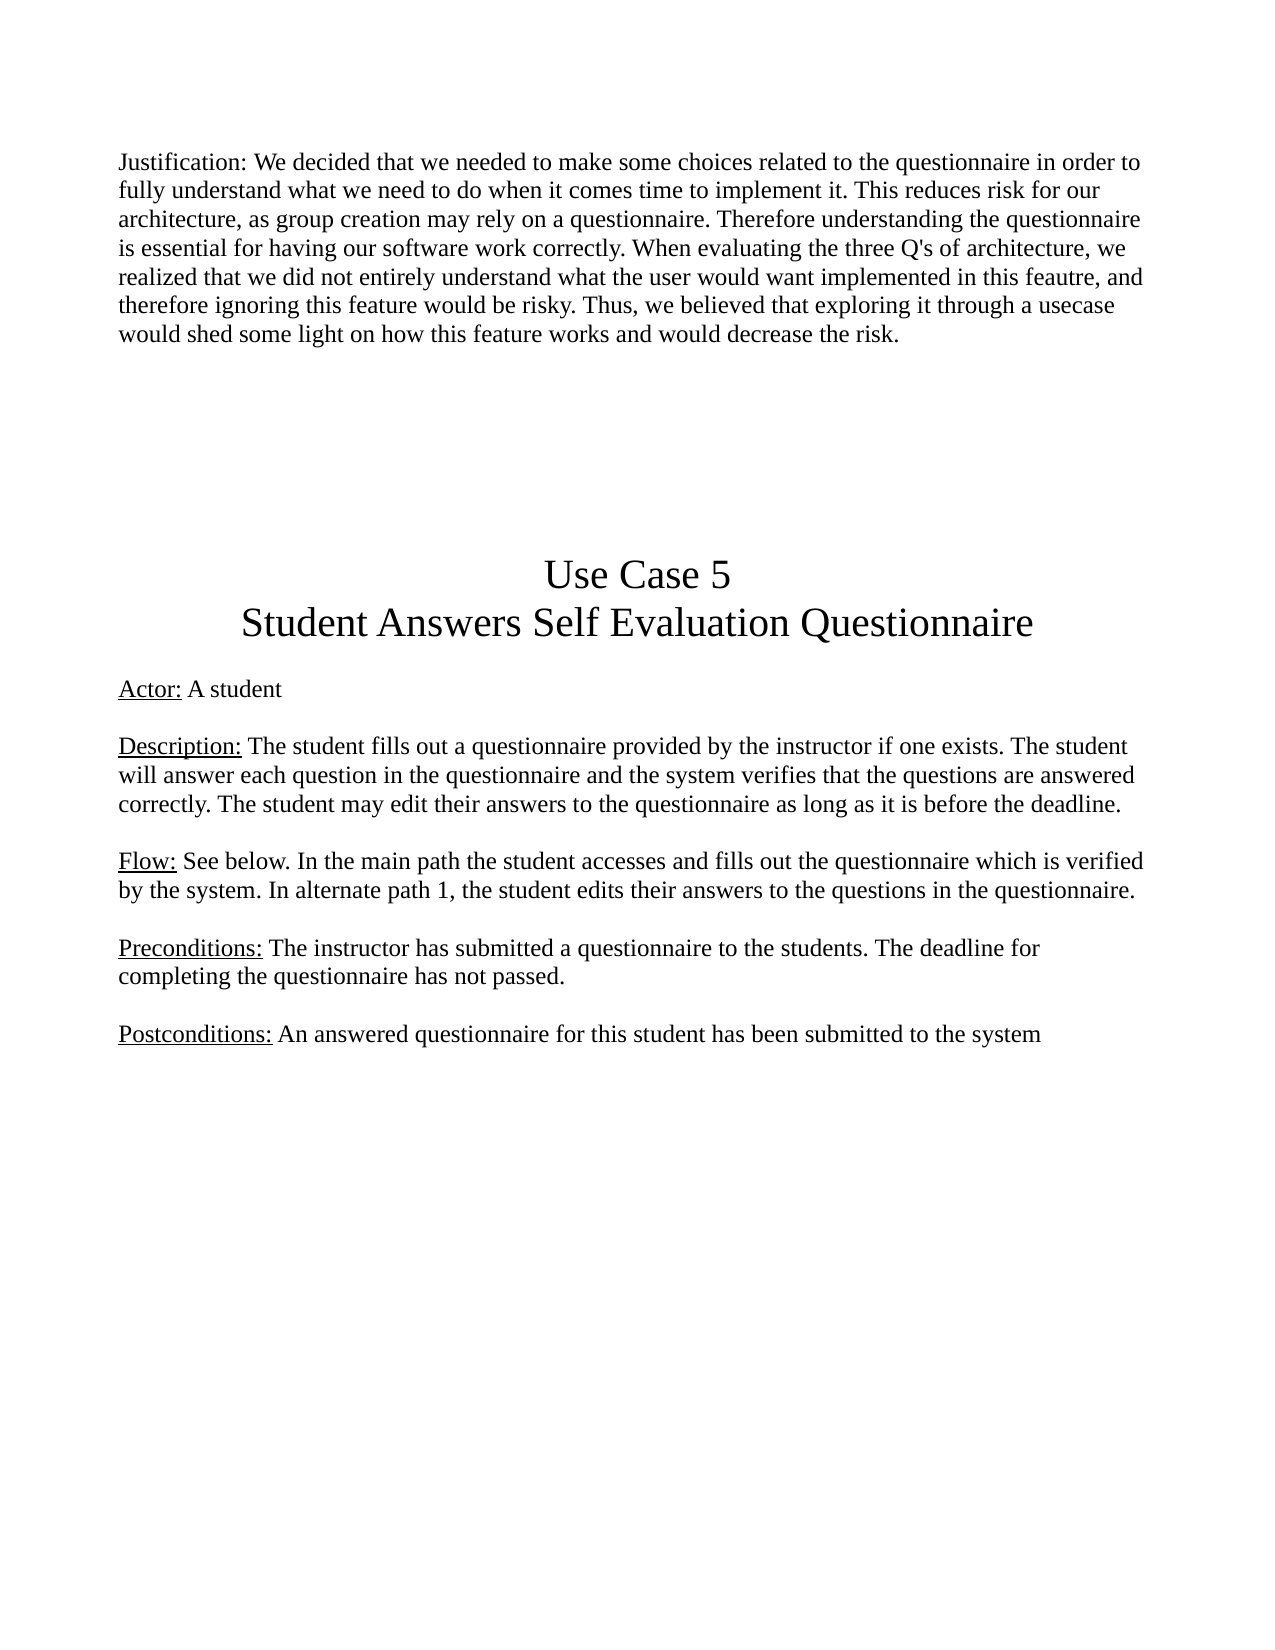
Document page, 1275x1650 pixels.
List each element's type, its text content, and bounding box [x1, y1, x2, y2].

text Preconditions: The instructor has submitted a questionnaire to the students. The deadline for completing the questionnaire has not passed. [118, 933, 1157, 990]
text Actor: A student [118, 674, 1157, 703]
text Justification: We decided that we needed to make some choices related to the questionnaire in order to fully understand what we need to do when it comes time to implement it. This reduces risk for our architecture, as group creation may rely on a questionnaire. Therefore understanding the questionnaire is essential for having our software work correctly. When evaluating the three Q's of architecture, we realized that we did not entirely understand what the user would want implemented in this feautre, and therefore ignoring this feature would be risky. Thus, we believed that exploring it through a usecase would shed some light on how this feature works and would decrease the risk. [118, 147, 1157, 348]
text Student Answers Self Evaluation Questionnaire [118, 597, 1157, 645]
text Description: The student fills out a questionnaire provided by the instructor if one exists. The student will answer each question in the questionnaire and the system verifies that the questions are answered correctly. The student may edit their answers to the questionnaire as long as it is before the deadline. [118, 731, 1157, 818]
text Flow: See below. In the main path the student accesses and fills out the questionnaire which is verified by the system. In alternate path 1, the student edits their answers to the questions in the questionnaire. [118, 846, 1157, 904]
text Use Case 5 [118, 549, 1157, 597]
text Postconditions: An answered questionnaire for this student has been submitted to the system [118, 1019, 1157, 1048]
